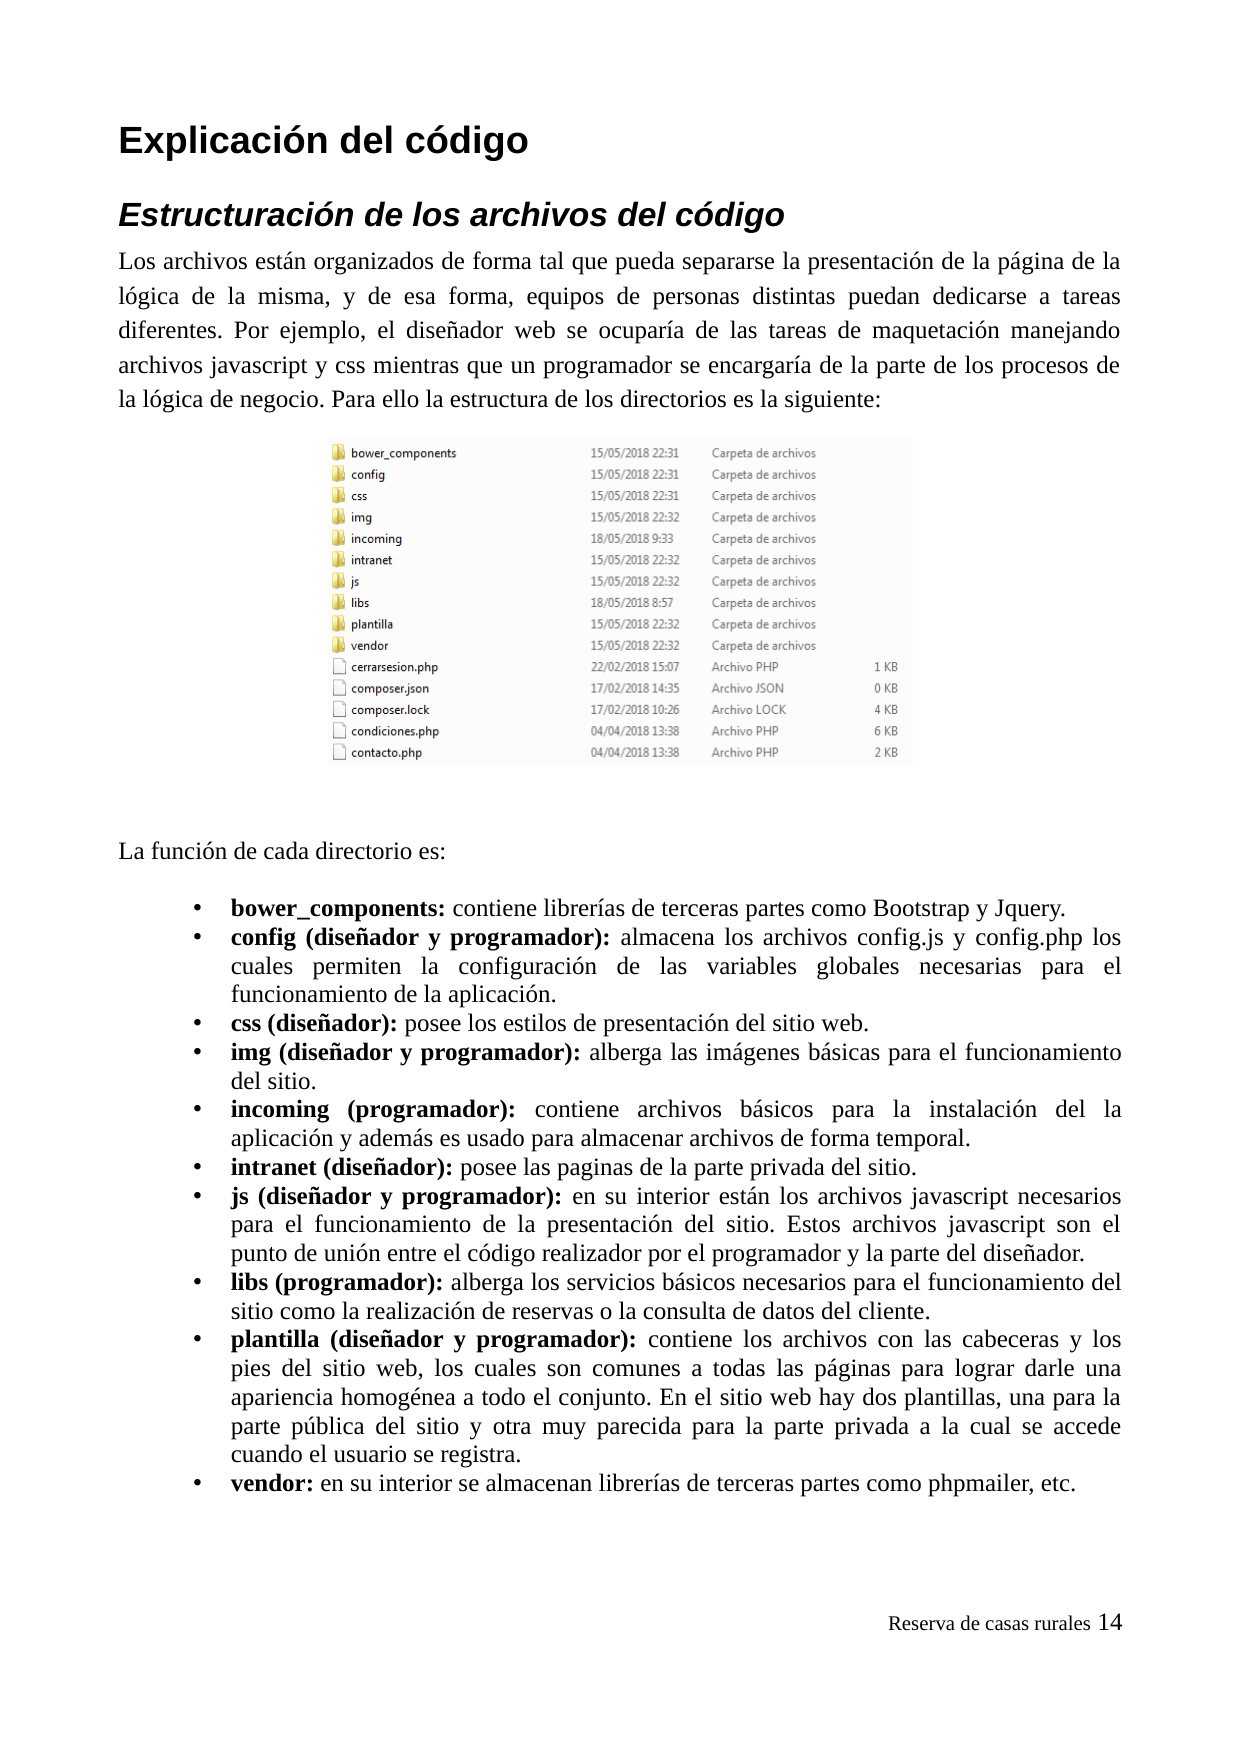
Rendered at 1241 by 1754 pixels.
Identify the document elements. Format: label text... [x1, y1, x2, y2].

list plantilla (diseñador y programador): contiene los archivos con las cabeceras y los pies del sitio web, los cuales son comunes a todas las páginas para lograr darle una apariencia homogénea a todo el conjunto. En el sitio web hay dos plantillas, una para la parte pública del sitio y otra muy parecida para la parte privada a la cual se accede cuando el usuario se registra. [193, 1324, 1122, 1468]
list libs (programador): alberga los servicios básicos necesarios para el funcionamiento del sitio como la realización de reservas o la consulta de datos del cliente. [193, 1267, 1122, 1324]
list img (diseñador y programador): alberga las imágenes básicas para el funcionamiento del sitio. [193, 1037, 1122, 1094]
list js (diseñador y programador): en su interior están los archivos javascript necesarios para el funcionamiento de la presentación del sitio. Estos archivos javascript son el punto de unión entre el código realizador por el programador y la parte del diseñador. [193, 1181, 1122, 1267]
list incoming (programador): contiene archivos básicos para la instalación del la aplicación y además es usado para almacenar archivos de forma temporal. [193, 1094, 1122, 1152]
list intranet (diseñador): posee las paginas de la parte privada del sitio. [193, 1152, 1122, 1181]
list css (diseñador): posee los estilos de presentación del sitio web. [193, 1008, 1122, 1037]
subtitle Estructuración de los archivos del código [118, 195, 1122, 234]
text La función de cada directorio es: [118, 836, 1122, 864]
list bower_components: contiene librerías de terceras partes como Bootstrap y Jquery. [193, 893, 1122, 922]
list vendor: en su interior se almacenan librerías de terceras partes como phpmailer, etc. [193, 1468, 1122, 1497]
list config (diseñador y programador): almacena los archivos config.js y config.php los cuales permiten la configuración de las variables globales necesarias para el funcionamiento de la aplicación. [193, 922, 1122, 1008]
text Los archivos están organizados de forma tal que pueda separarse la presentación de la página de la lógica de la misma, y de esa forma, equipos de personas distintas puedan dedicarse a tareas diferentes. Por ejemplo, el diseñador web se ocuparía de las tareas de maquetación manejando archivos javascript y css mientras que un programador se encargaría de la parte de los procesos de la lógica de negocio. Para ello la estructura de los directorios es la siguiente: [118, 246, 1122, 413]
subtitle Explicación del código [118, 118, 1122, 162]
